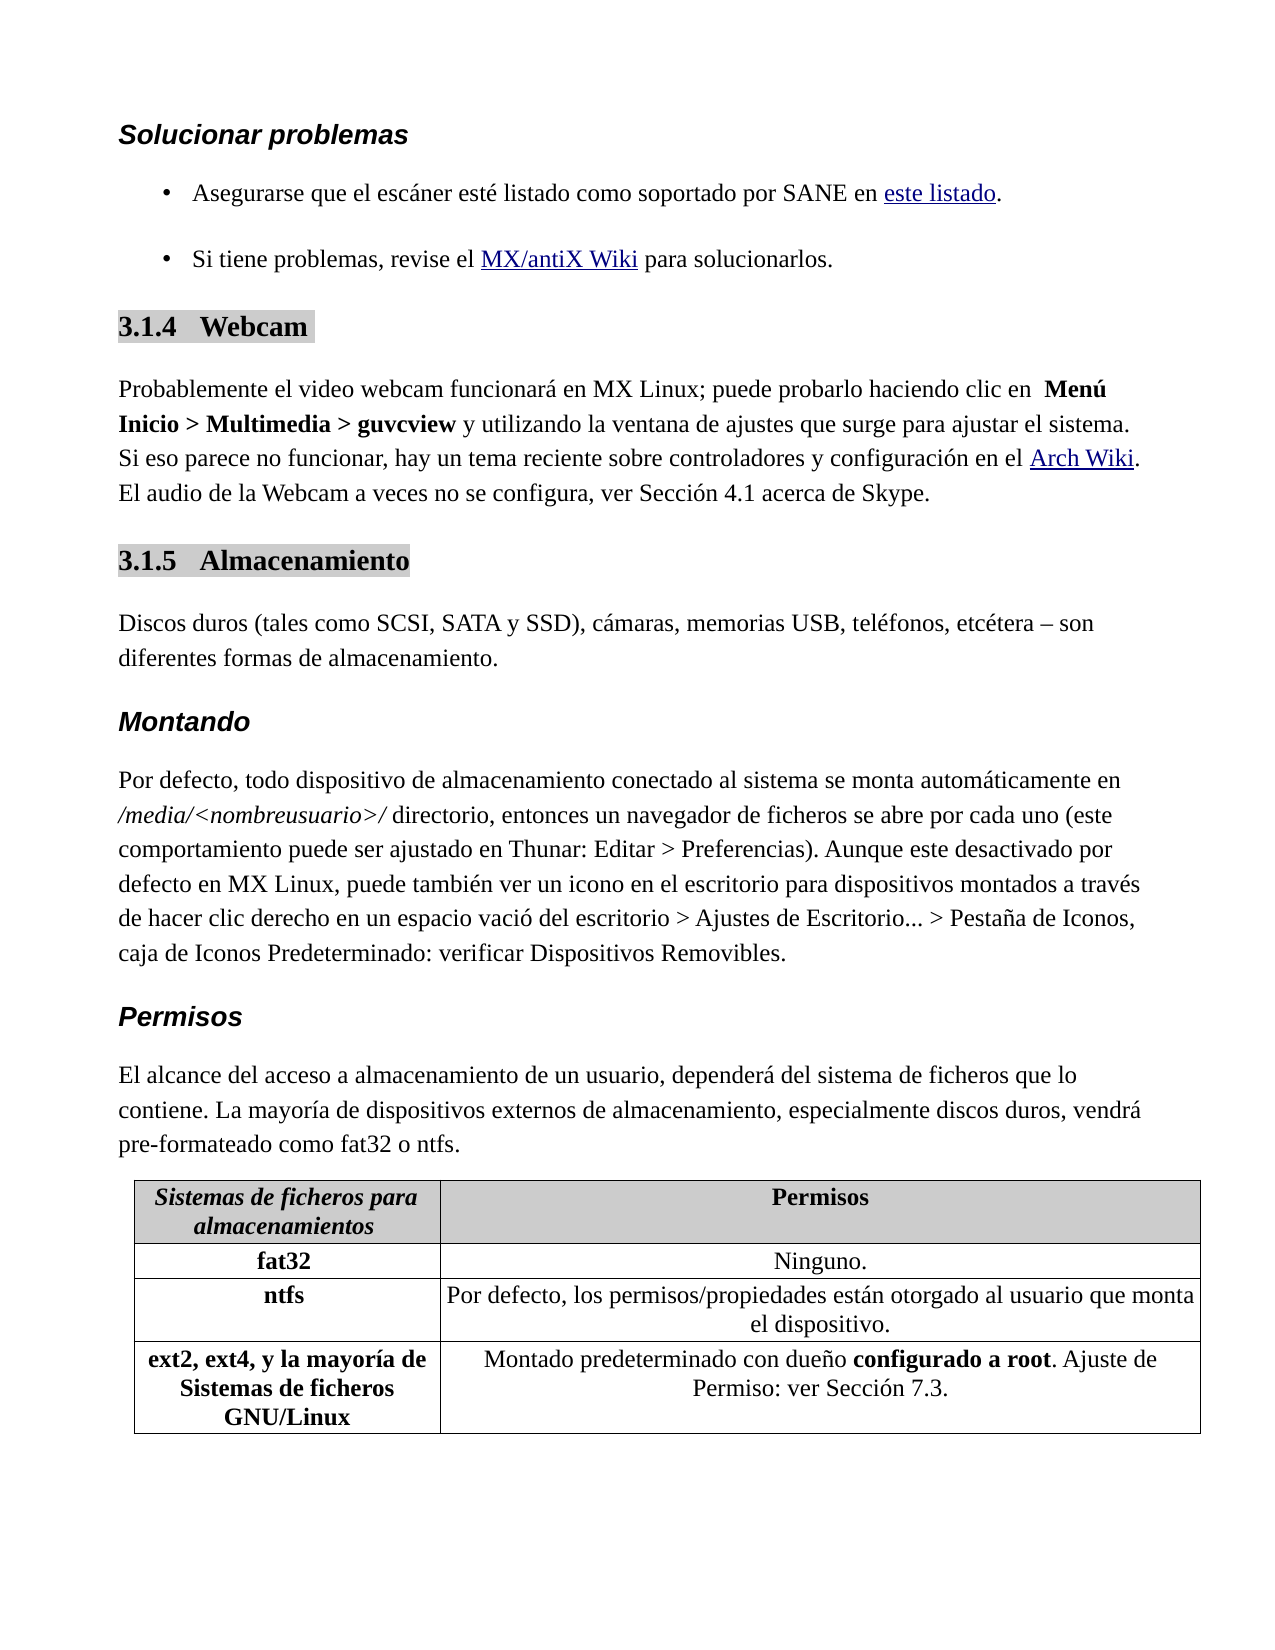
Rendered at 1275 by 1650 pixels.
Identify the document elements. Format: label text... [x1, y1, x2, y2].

table_cell ntfs [135, 1279, 440, 1341]
table_header Permisos [441, 1181, 1200, 1243]
table_cell Montado predeterminado con dueño configurado a root. Ajuste de Permiso: ver Sección 7.3. [441, 1342, 1200, 1433]
text Por defecto, todo dispositivo de almacenamiento conectado al sistema se monta automáticamente en /media/<nombreusuario>/ directorio, entonces un navegador de ficheros se abre por cada uno (este comportamiento puede ser ajustado en Thunar: Editar > Preferencias). Aunque este desactivado por defecto en MX Linux, puede también ver un icono en el escritorio para dispositivos montados a través de hacer clic derecho en un espacio vació del escritorio > Ajustes de Escritorio... > Pestaña de Iconos, caja de Iconos Predeterminado: verificar Dispositivos Removibles. [118, 765, 1157, 967]
list Asegurarse que el escáner esté listado como soportado por SANE en este listado. [162, 178, 1157, 207]
table_cell Ninguno. [441, 1244, 1200, 1278]
subtitle Solucionar problemas [118, 118, 1157, 150]
table_header Sistemas de ficheros para almacenamientos [135, 1181, 440, 1243]
text Discos duros (tales como SCSI, SATA y SSD), cámaras, memorias USB, teléfonos, etcétera – son diferentes formas de almacenamiento. [118, 608, 1157, 672]
subtitle Montando [118, 705, 1157, 737]
list Si tiene problemas, revise el MX/antiX Wiki para solucionarlos. [162, 244, 1157, 273]
subtitle 3.1.5 Almacenamiento [118, 543, 1157, 577]
subtitle Permisos [118, 1000, 1157, 1032]
text El alcance del acceso a almacenamiento de un usuario, dependerá del sistema de ficheros que lo contiene. La mayoría de dispositivos externos de almacenamiento, especialmente discos duros, vendrá pre-formateado como fat32 o ntfs. [118, 1060, 1157, 1158]
text Probablemente el video webcam funcionará en MX Linux; puede probarlo haciendo clic en Menú Inicio > Multimedia > guvcview y utilizando la ventana de ajustes que surge para ajustar el sistema. Si eso parece no funcionar, hay un tema reciente sobre controladores y configuración en el Arch Wiki. El audio de la Webcam a veces no se configura, ver Sección 4.1 acerca de Skype. [118, 374, 1157, 507]
table_cell Por defecto, los permisos/propiedades están otorgado al usuario que monta el dispositivo. [441, 1279, 1200, 1341]
table_cell ext2, ext4, y la mayoría de Sistemas de ficheros GNU/Linux [135, 1342, 440, 1433]
table_cell fat32 [135, 1244, 440, 1278]
subtitle 3.1.4 Webcam [118, 309, 1157, 343]
